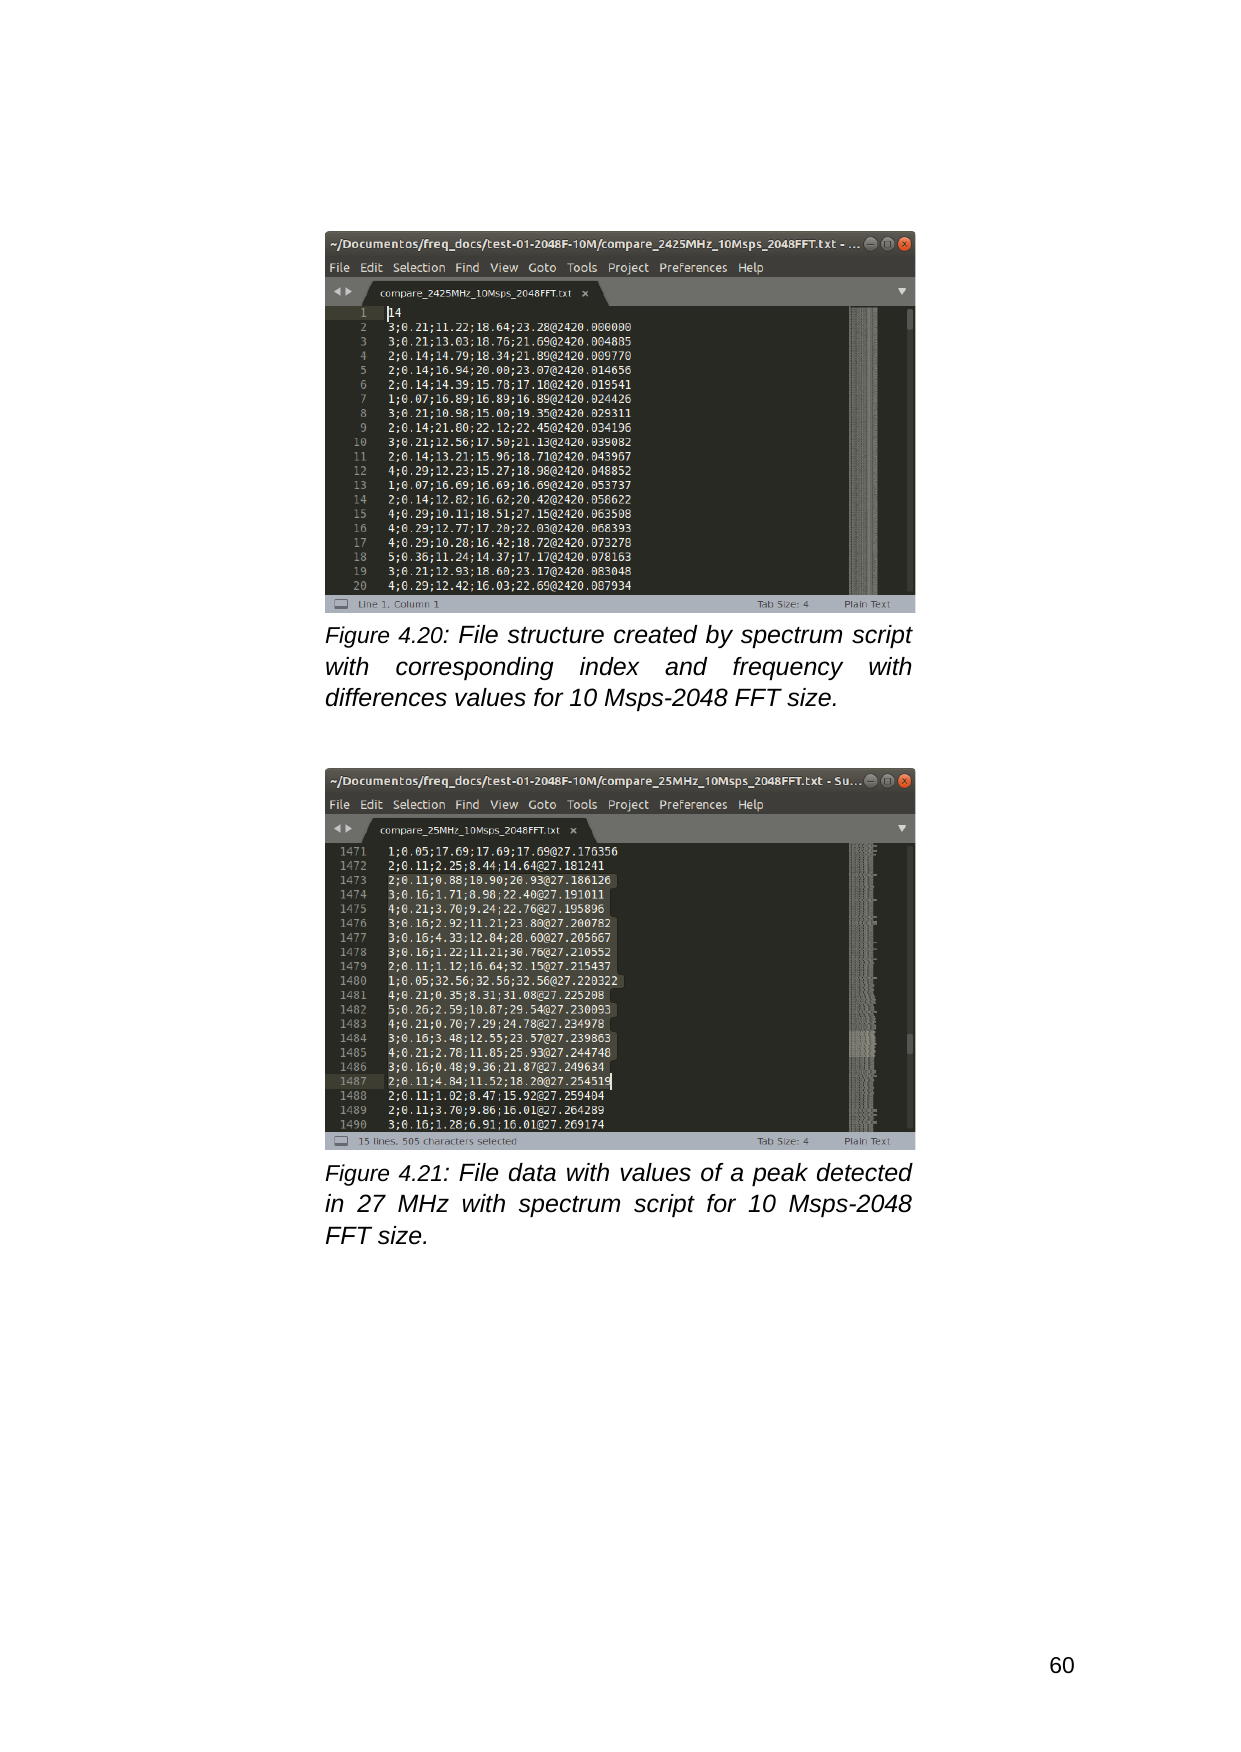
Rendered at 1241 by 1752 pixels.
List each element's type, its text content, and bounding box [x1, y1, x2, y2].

text Figure 4.21: File data with values of a peak detected in 27 MHz with spectrum script for 10 Msps-2048 FFT size. [325, 1150, 915, 1249]
picture [325, 231, 916, 613]
text Figure 4.20: File structure created by spectrum script with corresponding index and frequency with differences values for 10 Msps-2048 FFT size. [325, 613, 915, 712]
picture [325, 768, 916, 1150]
